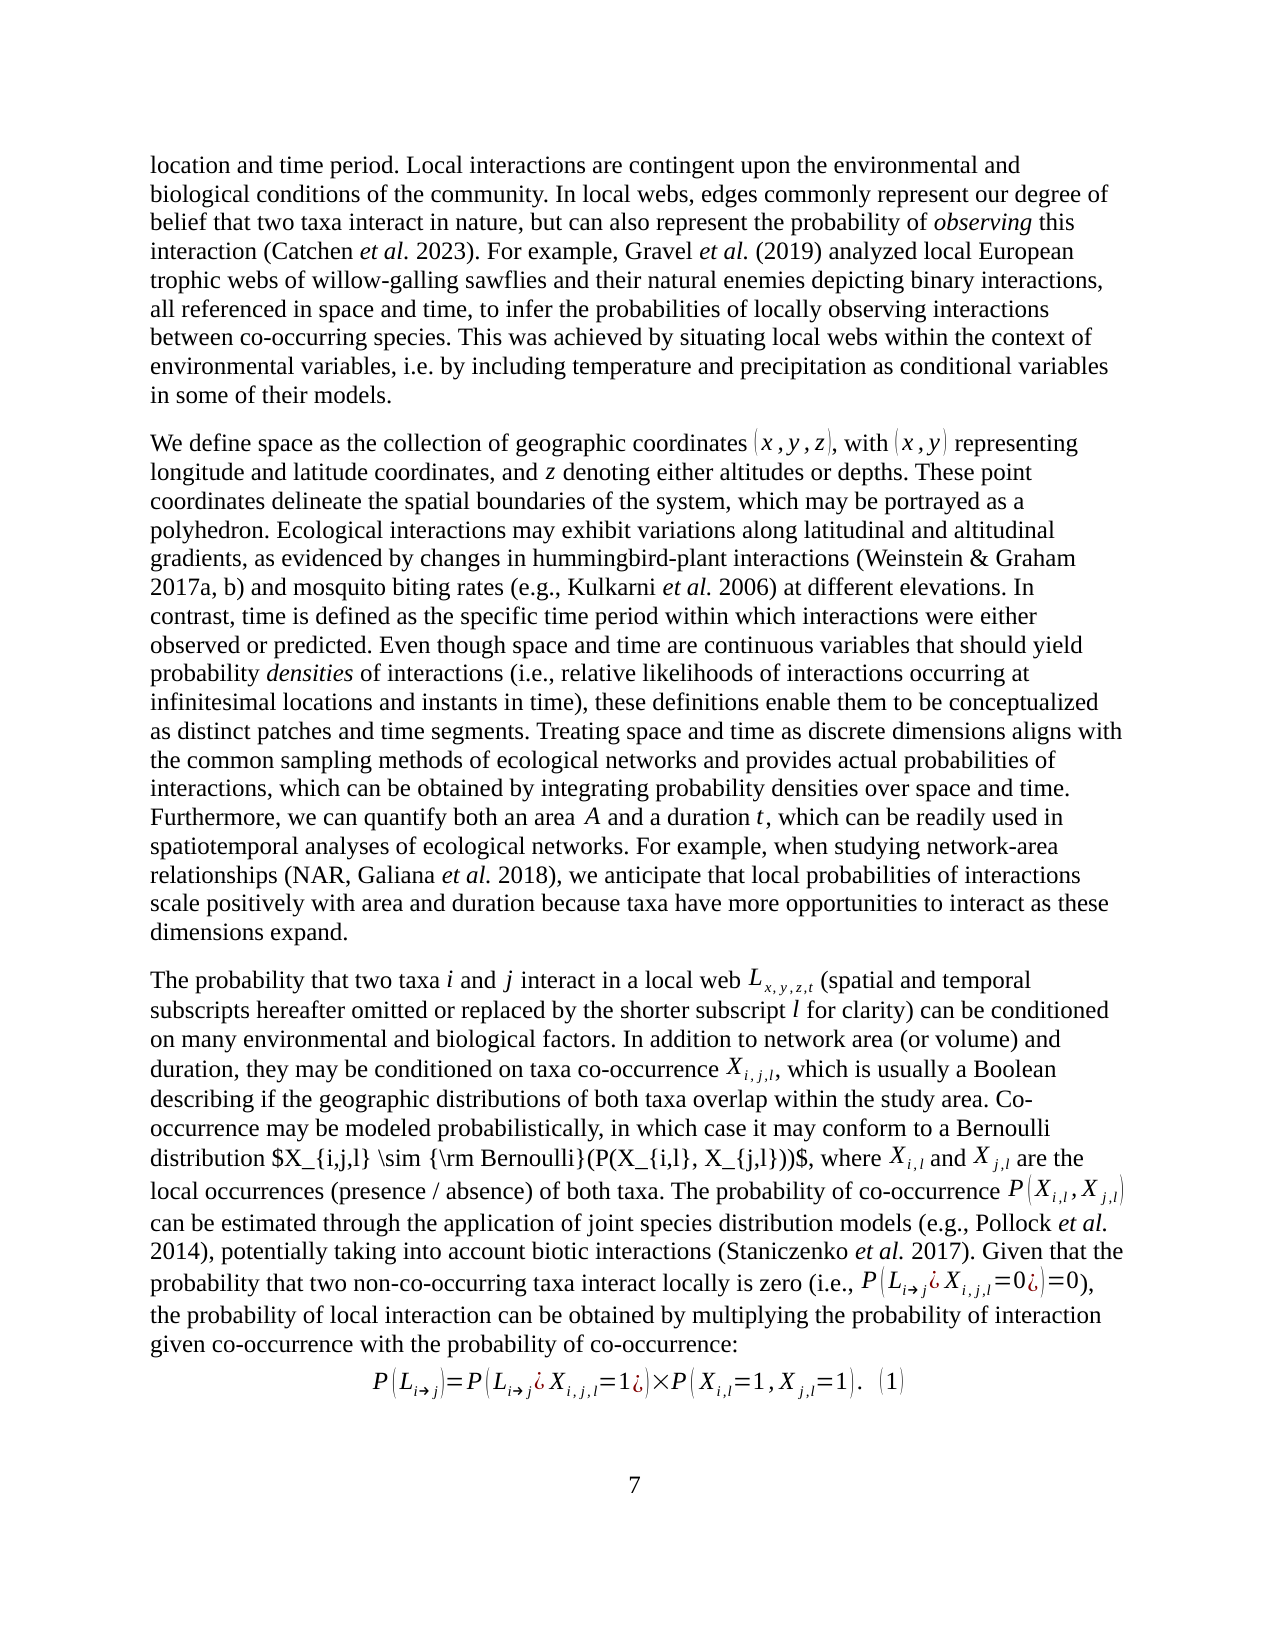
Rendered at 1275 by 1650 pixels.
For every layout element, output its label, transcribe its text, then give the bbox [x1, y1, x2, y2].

text We define space as the collection of geographic coordinates , with representing longitude and latitude coordinates, and denoting either altitudes or depths. These point coordinates delineate the spatial boundaries of the system, which may be portrayed as a polyhedron. Ecological interactions may exhibit variations along latitudinal and altitudinal gradients, as evidenced by changes in hummingbird-plant interactions (Weinstein & Graham 2017a, b) and mosquito biting rates (e.g., Kulkarni et al. 2006) at different elevations. In contrast, time is defined as the specific time period within which interactions were either observed or predicted. Even though space and time are continuous variables that should yield probability densities of interactions (i.e., relative likelihoods of interactions occurring at infinitesimal locations and instants in time), these definitions enable them to be conceptualized as distinct patches and time segments. Treating space and time as discrete dimensions aligns with the common sampling methods of ecological networks and provides actual probabilities of interactions, which can be obtained by integrating probability densities over space and time. Furthermore, we can quantify both an area and a duration , which can be readily used in spatiotemporal analyses of ecological networks. For example, when studying network-area relationships (NAR, Galiana et al. 2018), we anticipate that local probabilities of interactions scale positively with area and duration because taxa have more opportunities to interact as these dimensions expand. [150, 427, 1125, 946]
text location and time period. Local interactions are contingent upon the environmental and biological conditions of the community. In local webs, edges commonly represent our degree of belief that two taxa interact in nature, but can also represent the probability of observing this interaction (Catchen et al. 2023). For example, Gravel et al. (2019) analyzed local European trophic webs of willow-galling sawflies and their natural enemies depicting binary interactions, all referenced in space and time, to infer the probabilities of locally observing interactions between co-occurring species. This was achieved by situating local webs within the context of environmental variables, i.e. by including temperature and precipitation as conditional variables in some of their models. [150, 150, 1125, 409]
text The probability that two taxa and interact in a local web (spatial and temporal subscripts hereafter omitted or replaced by the shorter subscript for clarity) can be conditioned on many environmental and biological factors. In addition to network area (or volume) and duration, they may be conditioned on taxa co-occurrence , which is usually a Boolean describing if the geographic distributions of both taxa overlap within the study area. Co-occurrence may be modeled probabilistically, in which case it may conform to a Bernoulli distribution $X_{i,j,l} \sim {\rm Bernoulli}(P(X_{i,l}, X_{j,l}))$, where and are the local occurrences (presence / absence) of both taxa. The probability of co-occurrence can be estimated through the application of joint species distribution models (e.g., Pollock et al. 2014), potentially taking into account biotic interactions (Staniczenko et al. 2017). Given that the probability that two non-co-occurring taxa interact locally is zero (i.e., ), the probability of local interaction can be obtained by multiplying the probability of interaction given co-occurrence with the probability of co-occurrence: [150, 964, 1125, 1357]
